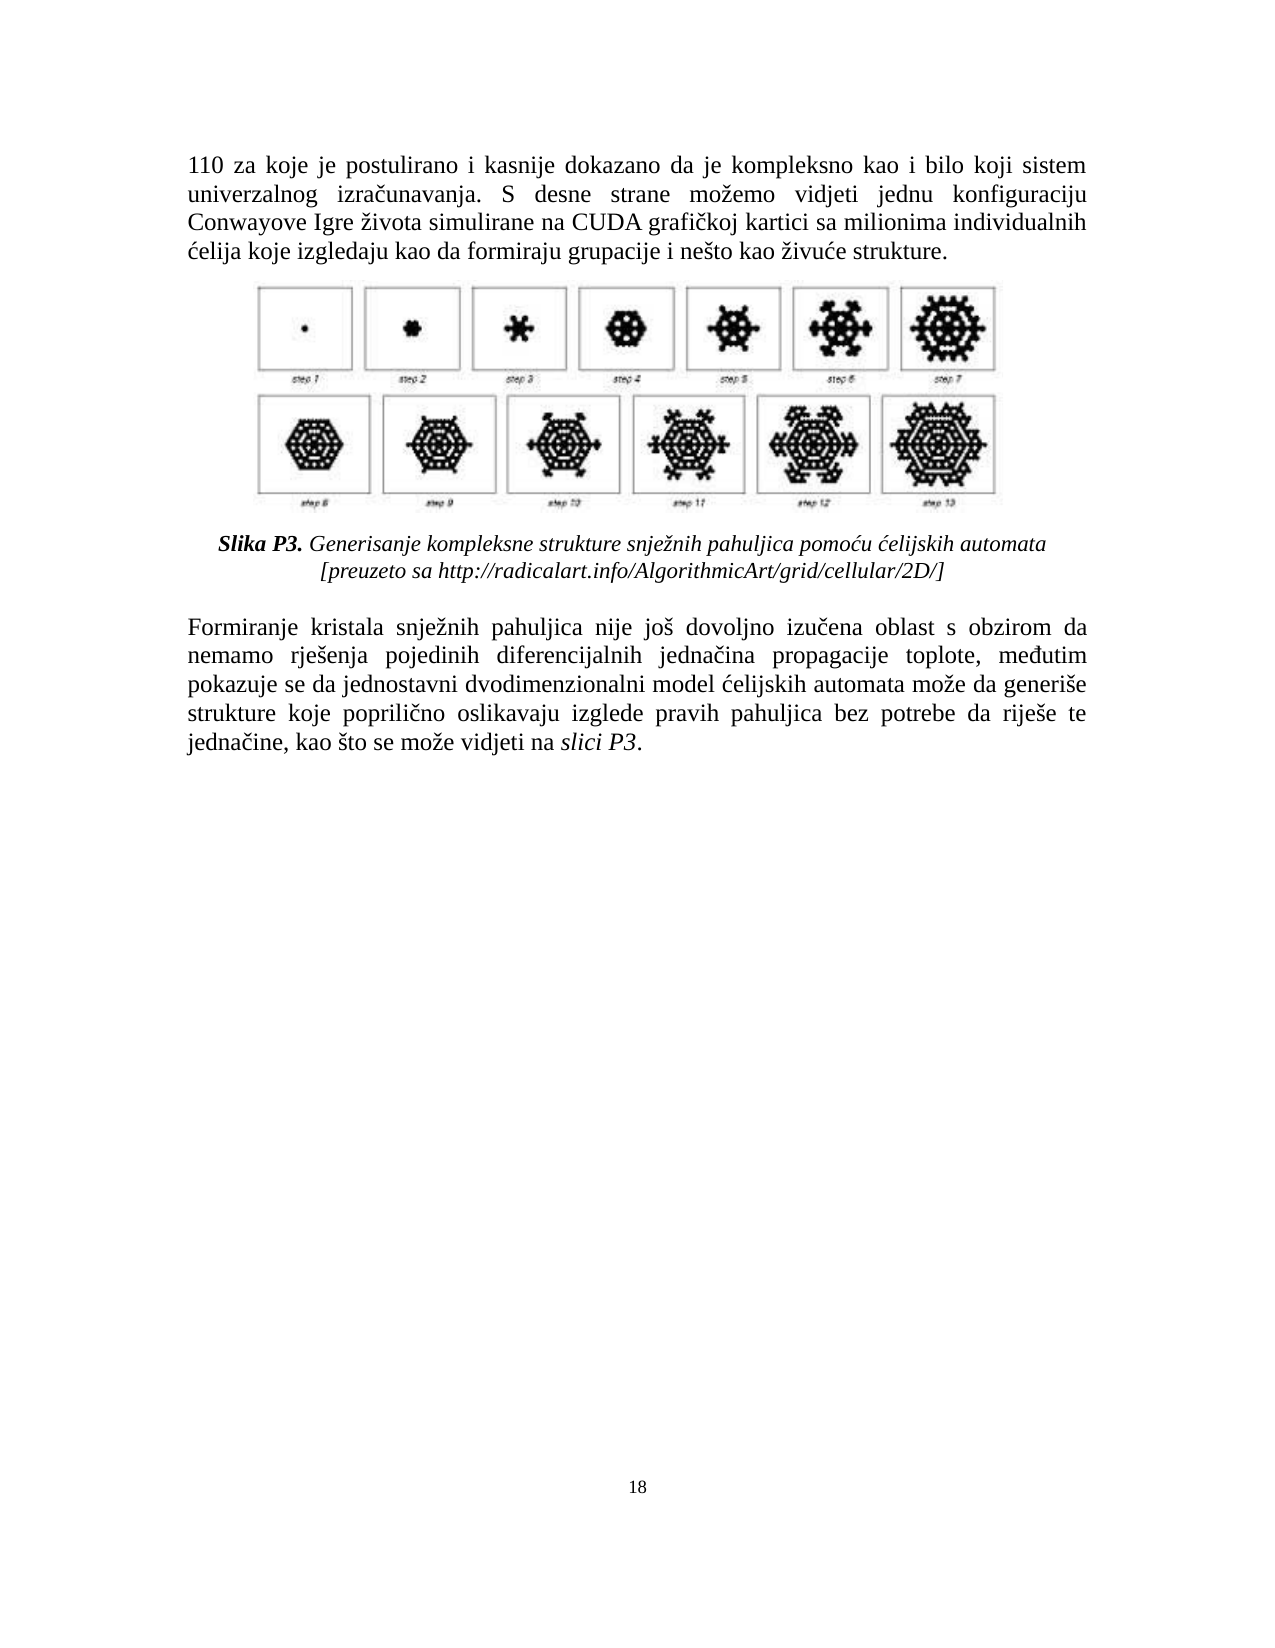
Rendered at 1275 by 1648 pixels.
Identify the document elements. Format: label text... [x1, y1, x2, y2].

text 110 za koje je postulirano i kasnije dokazano da je kompleksno kao i bilo koji sistem univerzalnog izračunavanja. S desne strane možemo vidjeti jednu konfiguraciju Conwayove Igre života simulirane na CUDA grafičkoj kartici sa milionima individualnih ćelija koje izgledaju kao da formiraju grupacije i nešto kao živuće strukture. [187, 150, 1088, 265]
text Formiranje kristala snježnih pahuljica nije još dovoljno izučena oblast s obzirom da nemamo rješenja pojedinih diferencijalnih jednačina propagacije toplote, međutim pokazuje se da jednostavni dvodimenzionalni model ćelijskih automata može da generiše strukture koje poprilično oslikavaju izglede pravih pahuljica bez potrebe da riješe te jednačine, kao što se može vidjeti na slici P3. [187, 612, 1088, 756]
picture [253, 280, 1004, 513]
text Slika P3. Generisanje kompleksne strukture snježnih pahuljica pomoću ćelijskih automata [preuzeto sa http://radicalart.info/AlgorithmicArt/grid/cellular/2D/] [184, 530, 1084, 583]
